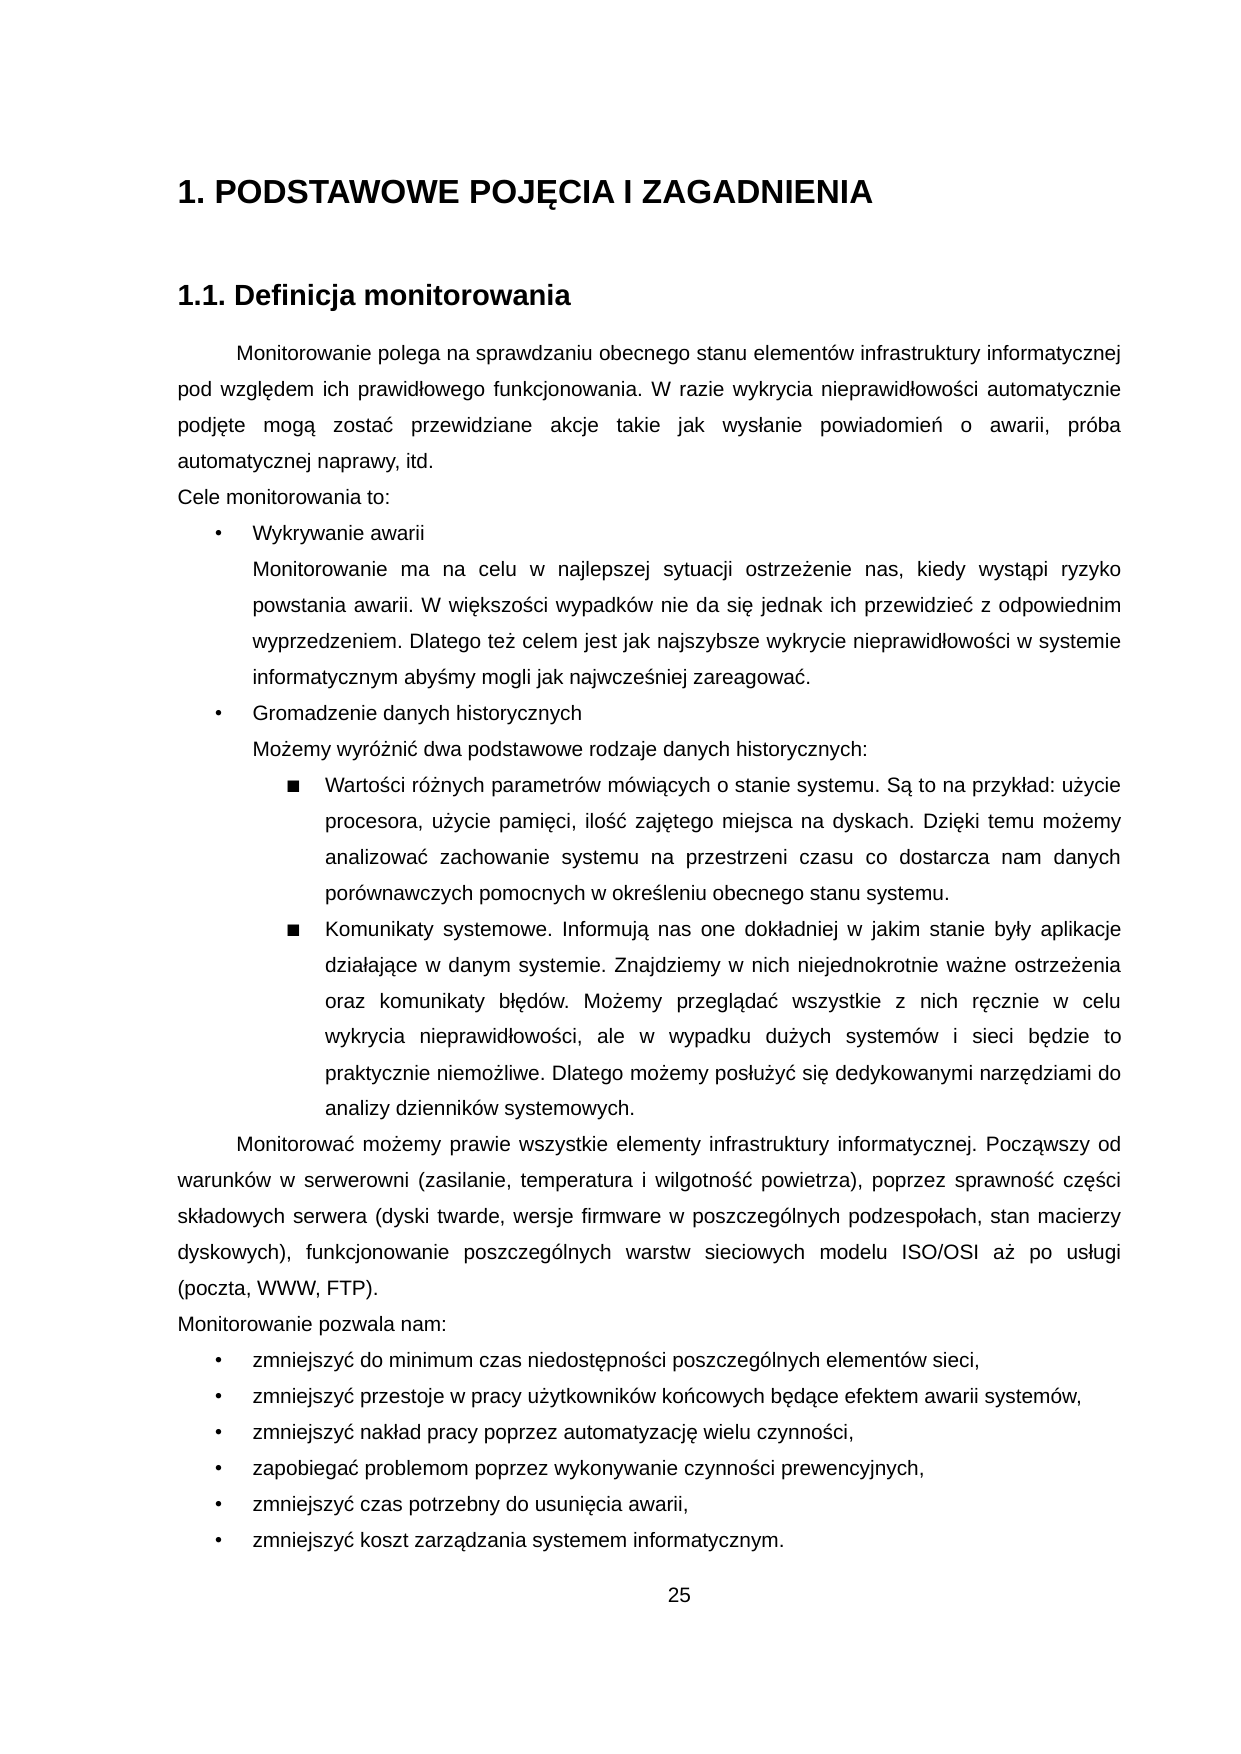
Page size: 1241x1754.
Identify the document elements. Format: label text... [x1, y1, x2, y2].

text Monitorowanie pozwala nam: [177, 1312, 1122, 1336]
subtitle 1. PODSTAWOWE POJĘCIA I ZAGADNIENIA [177, 172, 1122, 211]
list zmniejszyć koszt zarządzania systemem informatycznym. [215, 1528, 1122, 1552]
list Monitorowanie ma na celu w najlepszej sytuacji ostrzeżenie nas, kiedy wystąpi ryzyko powstania awarii. W większości wypadków nie da się jednak ich przewidzieć z odpowiednim wyprzedzeniem. Dlatego też celem jest jak najszybsze wykrycie nieprawidłowości w systemie informatycznym abyśmy mogli jak najwcześniej zareagować. [215, 557, 1122, 689]
list Gromadzenie danych historycznych [215, 701, 1122, 725]
list zmniejszyć do minimum czas niedostępności poszczególnych elementów sieci, [215, 1348, 1122, 1372]
text Monitorować możemy prawie wszystkie elementy infrastruktury informatycznej. Począwszy od warunków w serwerowni (zasilanie, temperatura i wilgotność powietrza), poprzez sprawność części składowych serwera (dyski twarde, wersje firmware w poszczególnych podzespołach, stan macierzy dyskowych), funkcjonowanie poszczególnych warstw sieciowych modelu ISO/OSI aż po usługi (poczta, WWW, FTP). [177, 1132, 1122, 1300]
list zmniejszyć czas potrzebny do usunięcia awarii, [215, 1492, 1122, 1516]
text Cele monitorowania to: [177, 485, 1122, 509]
subtitle 1.1. Definicja monitorowania [177, 278, 1122, 312]
list zmniejszyć przestoje w pracy użytkowników końcowych będące efektem awarii systemów, [215, 1384, 1122, 1408]
list zapobiegać problemom poprzez wykonywanie czynności prewencyjnych, [215, 1456, 1122, 1480]
list Wartości różnych parametrów mówiących o stanie systemu. Są to na przykład: użycie procesora, użycie pamięci, ilość zajętego miejsca na dyskach. Dzięki temu możemy analizować zachowanie systemu na przestrzeni czasu co dostarcza nam danych porównawczych pomocnych w określeniu obecnego stanu systemu. [287, 773, 1122, 904]
text Monitorowanie polega na sprawdzaniu obecnego stanu elementów infrastruktury informatycznej pod względem ich prawidłowego funkcjonowania. W razie wykrycia nieprawidłowości automatycznie podjęte mogą zostać przewidziane akcje takie jak wysłanie powiadomień o awarii, próba automatycznej naprawy, itd. [177, 341, 1122, 473]
list Komunikaty systemowe. Informują nas one dokładniej w jakim stanie były aplikacje działające w danym systemie. Znajdziemy w nich niejednokrotnie ważne ostrzeżenia oraz komunikaty błędów. Możemy przeglądać wszystkie z nich ręcznie w celu wykrycia nieprawidłowości, ale w wypadku dużych systemów i sieci będzie to praktycznie niemożliwe. Dlatego możemy posłużyć się dedykowanymi narzędziami do analizy dzienników systemowych. [287, 916, 1122, 1120]
list zmniejszyć nakład pracy poprzez automatyzację wielu czynności, [215, 1420, 1122, 1444]
list Wykrywanie awarii [215, 521, 1122, 545]
list Możemy wyróżnić dwa podstawowe rodzaje danych historycznych: [215, 737, 1122, 761]
